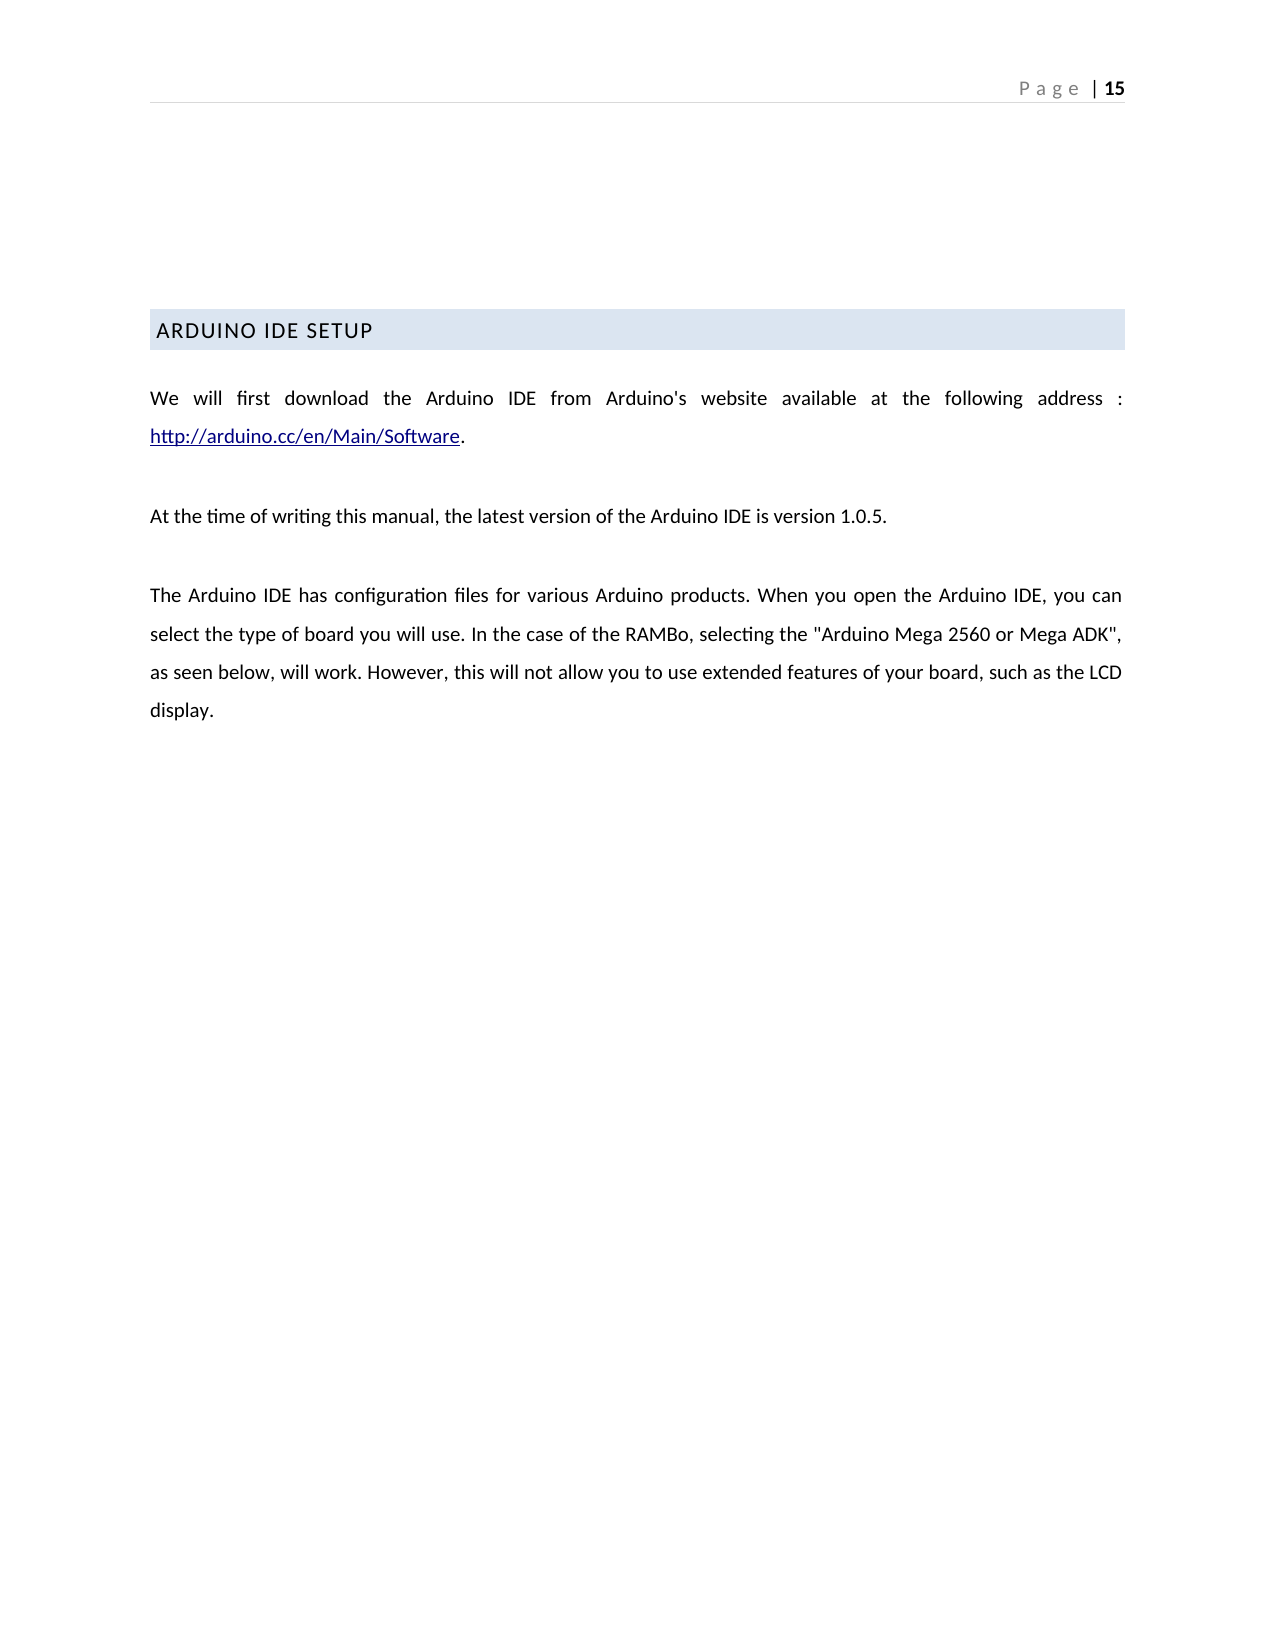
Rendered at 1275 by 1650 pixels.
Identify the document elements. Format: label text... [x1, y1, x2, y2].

text We will first download the Arduino IDE from Arduino's website available at the following address : http://arduino.cc/en/Main/Software. [150, 385, 1125, 448]
text The Arduino IDE has configuration files for various Arduino products. When you open the Arduino IDE, you can select the type of board you will use. In the case of the RAMBo, selecting the "Arduino Mega 2560 or Mega ADK", as seen below, will work. However, this will not allow you to use extended features of your board, such as the LCD display. [150, 583, 1125, 722]
text At the time of writing this manual, the latest version of the Arduino IDE is version 1.0.5. [150, 503, 1125, 528]
subtitle Arduino IDE setup [156, 316, 1119, 344]
